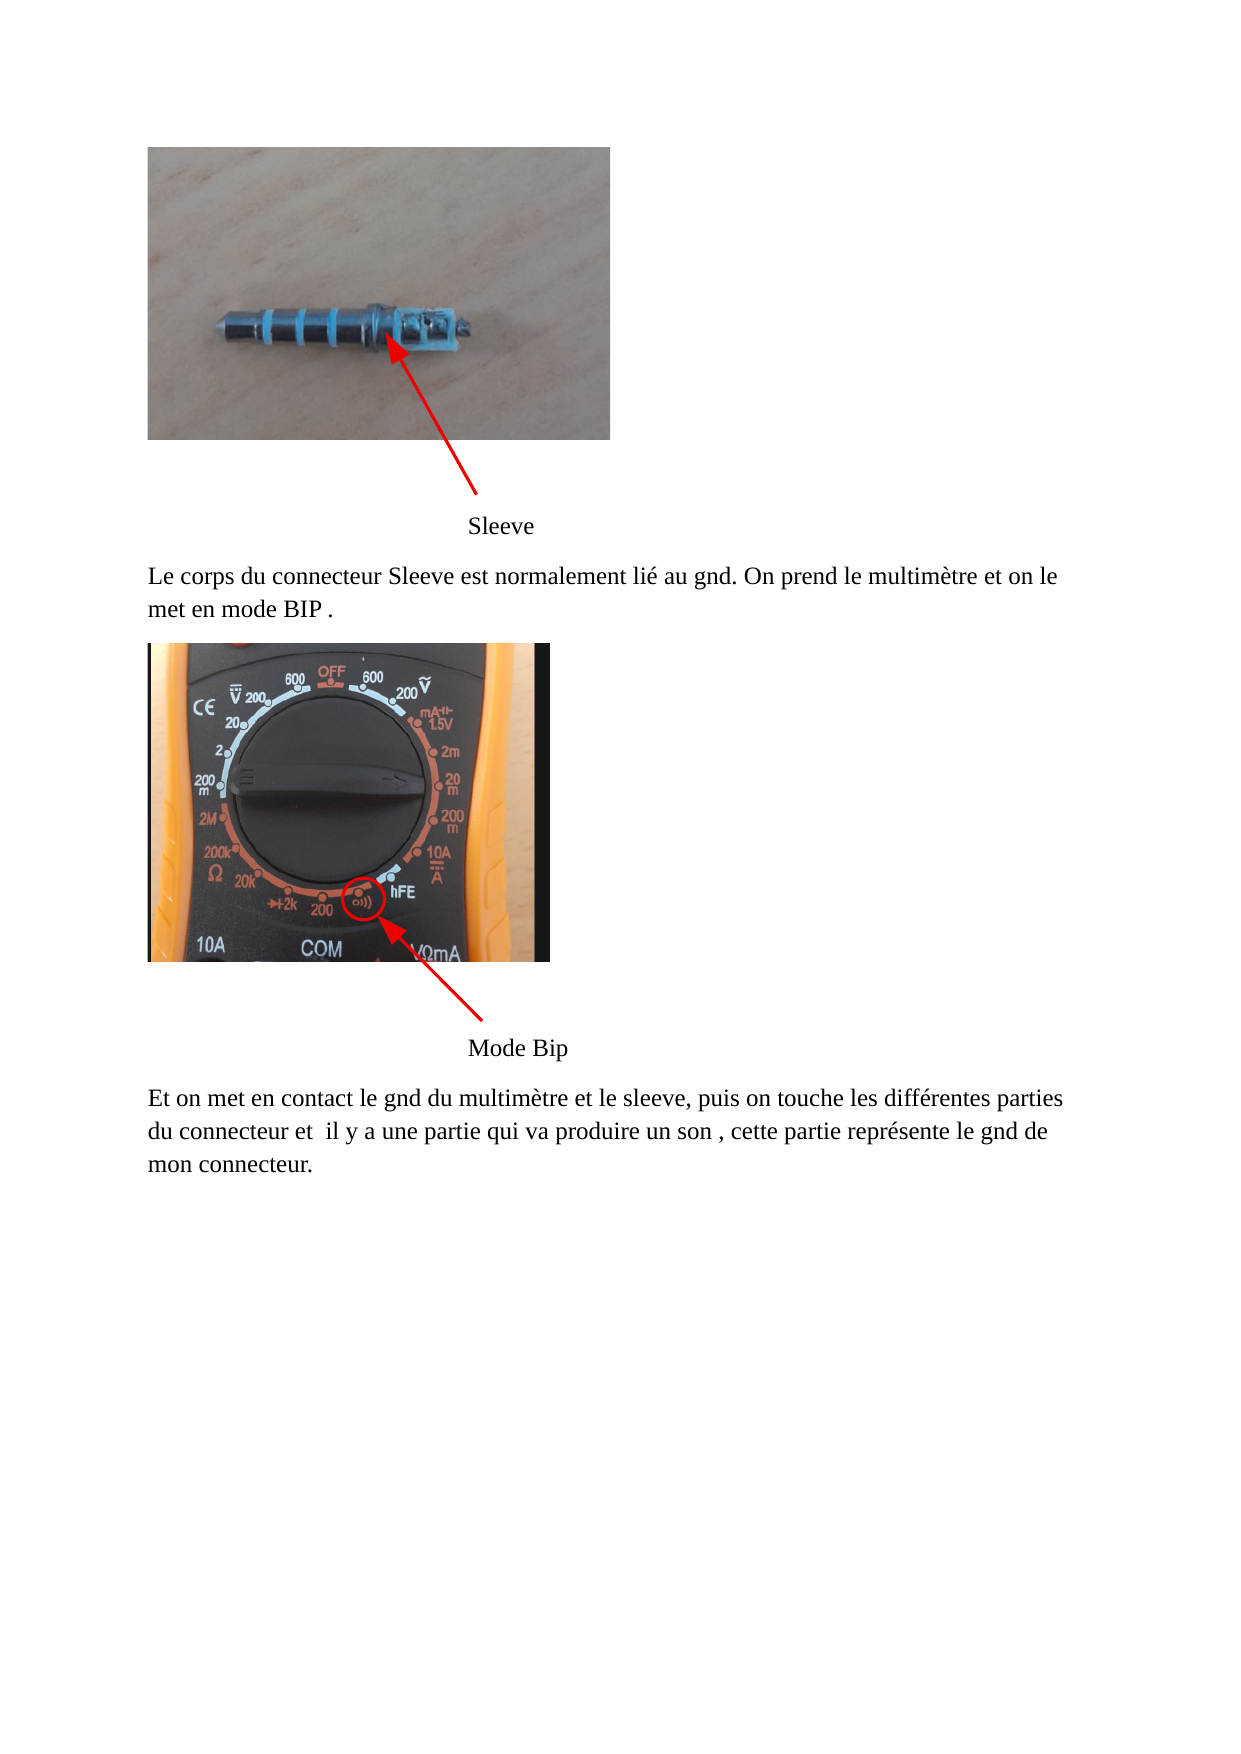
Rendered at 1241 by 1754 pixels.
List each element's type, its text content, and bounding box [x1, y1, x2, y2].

text Et on met en contact le gnd du multimètre et le sleeve, puis on touche les différentes parties du connecteur et il y a une partie qui va produire un son , cette partie représente le gnd de mon connecteur. [148, 1083, 1093, 1178]
text Mode Bip [148, 1033, 1093, 1062]
text Sleeve [148, 511, 1093, 540]
text Le corps du connecteur Sleeve est normalement lié au gnd. On prend le multimètre et on le met en mode BIP . [148, 561, 1093, 623]
